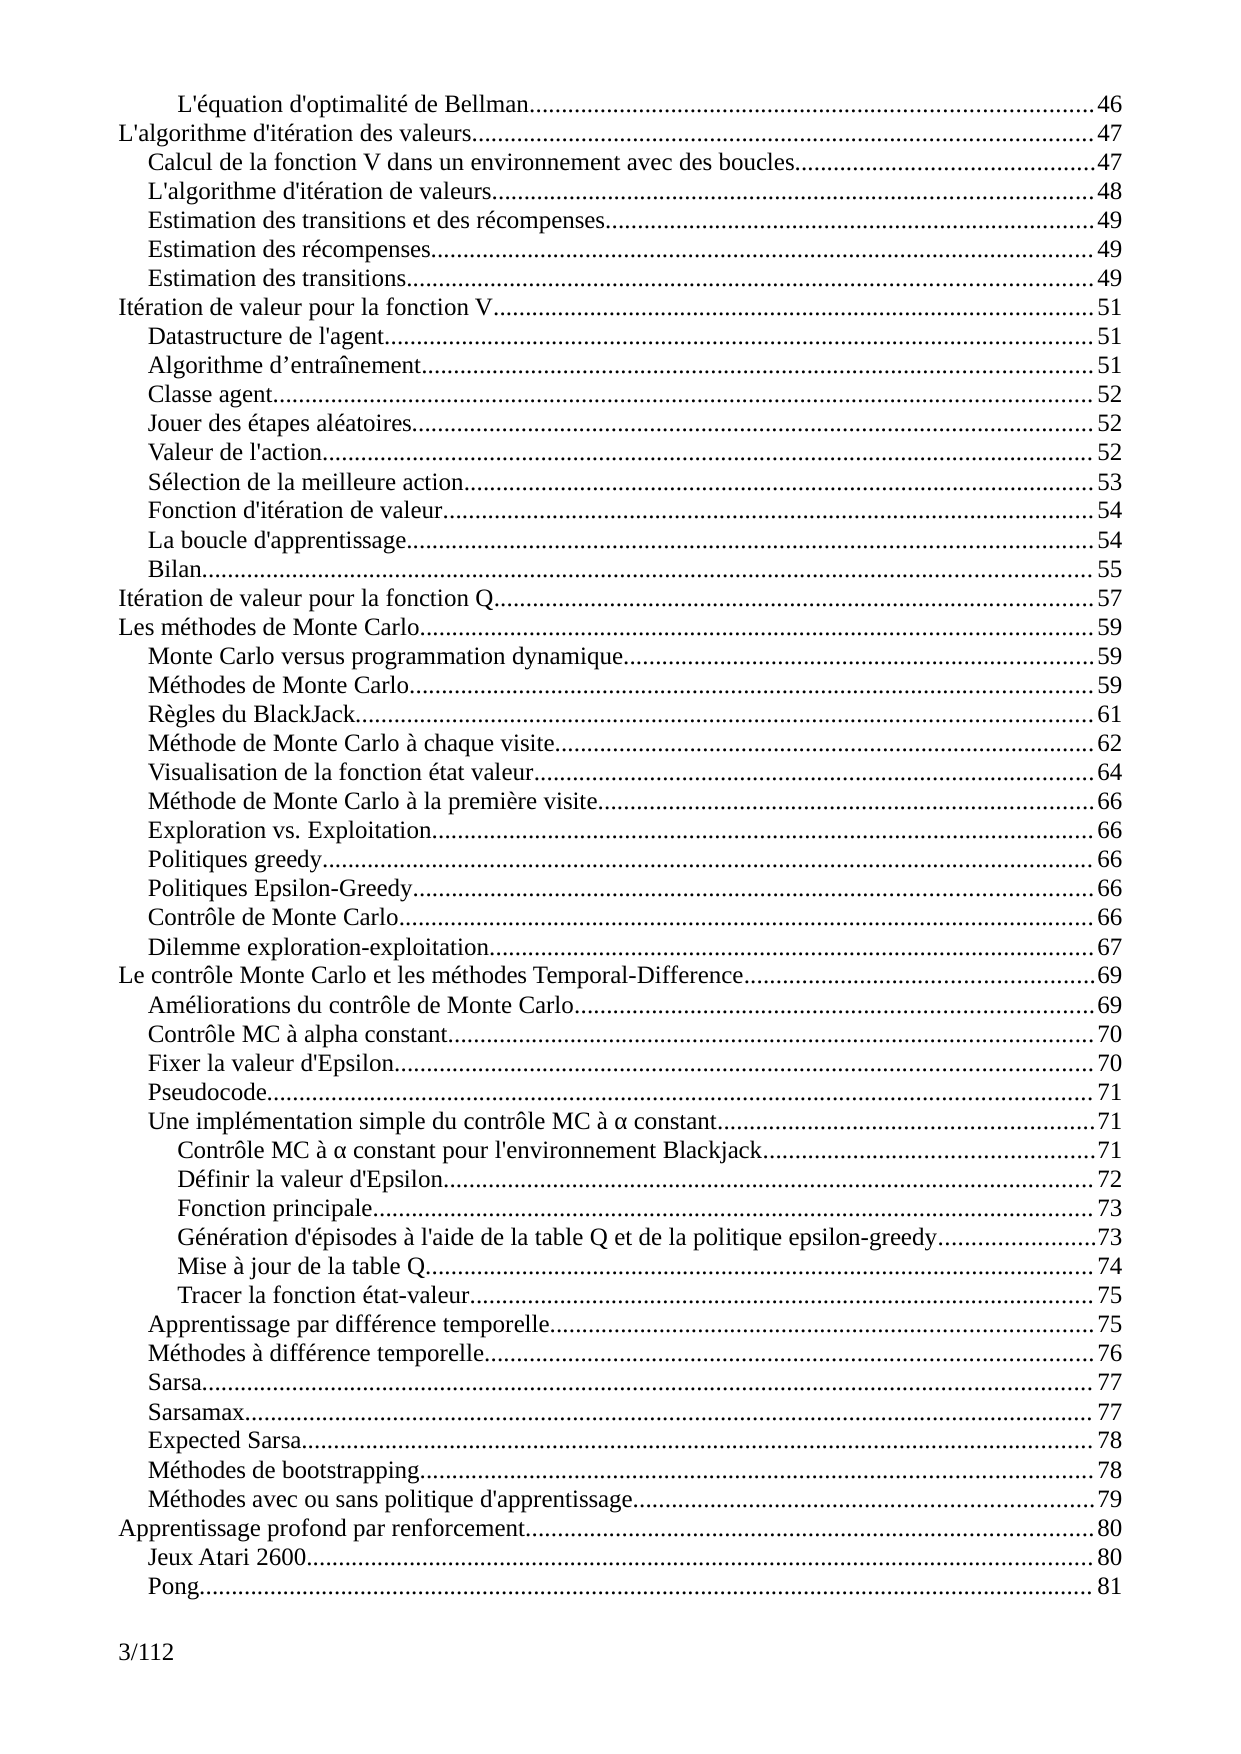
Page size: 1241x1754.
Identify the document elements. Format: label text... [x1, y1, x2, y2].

text L'algorithme d'itération de valeurs 48 [148, 176, 1122, 205]
text Pong 81 [148, 1571, 1122, 1600]
text Fonction principale 73 [177, 1193, 1122, 1222]
text Apprentissage par différence temporelle 75 [148, 1309, 1122, 1338]
text Une implémentation simple du contrôle MC à α constant 71 [148, 1106, 1122, 1135]
text Contrôle MC à alpha constant 70 [148, 1018, 1122, 1048]
text Méthodes de Monte Carlo 59 [148, 670, 1122, 699]
text L'équation d'optimalité de Bellman 46 [177, 88, 1122, 118]
text Dilemme exploration-exploitation 67 [148, 931, 1122, 960]
text Bilan 55 [148, 553, 1122, 583]
text Méthode de Monte Carlo à chaque visite 62 [148, 728, 1122, 757]
text Jeux Atari 2600 80 [148, 1542, 1122, 1571]
text Définir la valeur d'Epsilon 72 [177, 1164, 1122, 1193]
text Pseudocode 71 [148, 1077, 1122, 1106]
text Méthodes de bootstrapping 78 [148, 1454, 1122, 1483]
text Améliorations du contrôle de Monte Carlo 69 [148, 989, 1122, 1018]
text Méthodes à différence temporelle 76 [148, 1338, 1122, 1367]
text Fonction d'itération de valeur 54 [148, 495, 1122, 524]
text La boucle d'apprentissage 54 [148, 524, 1122, 553]
text Sarsamax 77 [148, 1396, 1122, 1425]
text Contrôle de Monte Carlo 66 [148, 902, 1122, 931]
text Estimation des transitions 49 [148, 263, 1122, 292]
text Politiques Epsilon-Greedy 66 [148, 873, 1122, 902]
text Estimation des transitions et des récompenses 49 [148, 205, 1122, 234]
text Tracer la fonction état-valeur 75 [177, 1280, 1122, 1309]
text Apprentissage profond par renforcement 80 [118, 1513, 1122, 1542]
text Valeur de l'action 52 [148, 437, 1122, 466]
text Classe agent 52 [148, 379, 1122, 408]
text Contrôle MC à α constant pour l'environnement Blackjack 71 [177, 1135, 1122, 1164]
text Calcul de la fonction V dans un environnement avec des boucles 47 [148, 147, 1122, 176]
text Le contrôle Monte Carlo et les méthodes Temporal-Difference 69 [118, 960, 1122, 989]
text Datastructure de l'agent 51 [148, 321, 1122, 350]
text Monte Carlo versus programmation dynamique 59 [148, 641, 1122, 670]
text Sarsa 77 [148, 1367, 1122, 1396]
text Méthode de Monte Carlo à la première visite 66 [148, 786, 1122, 815]
text Mise à jour de la table Q 74 [177, 1251, 1122, 1280]
text Estimation des récompenses 49 [148, 234, 1122, 263]
text Visualisation de la fonction état valeur 64 [148, 757, 1122, 786]
text Méthodes avec ou sans politique d'apprentissage 79 [148, 1483, 1122, 1513]
text Les méthodes de Monte Carlo 59 [118, 612, 1122, 641]
text Exploration vs. Exploitation 66 [148, 815, 1122, 844]
text Itération de valeur pour la fonction V 51 [118, 292, 1122, 321]
text Itération de valeur pour la fonction Q 57 [118, 583, 1122, 612]
text L'algorithme d'itération des valeurs 47 [118, 118, 1122, 147]
text Règles du BlackJack 61 [148, 699, 1122, 728]
text Politiques greedy 66 [148, 844, 1122, 873]
text Génération d'épisodes à l'aide de la table Q et de la politique epsilon-greedy 73 [177, 1222, 1122, 1251]
text Sélection de la meilleure action 53 [148, 466, 1122, 495]
text Algorithme d’entraînement 51 [148, 350, 1122, 379]
text Jouer des étapes aléatoires 52 [148, 408, 1122, 437]
text Expected Sarsa 78 [148, 1425, 1122, 1454]
text Fixer la valeur d'Epsilon 70 [148, 1048, 1122, 1077]
